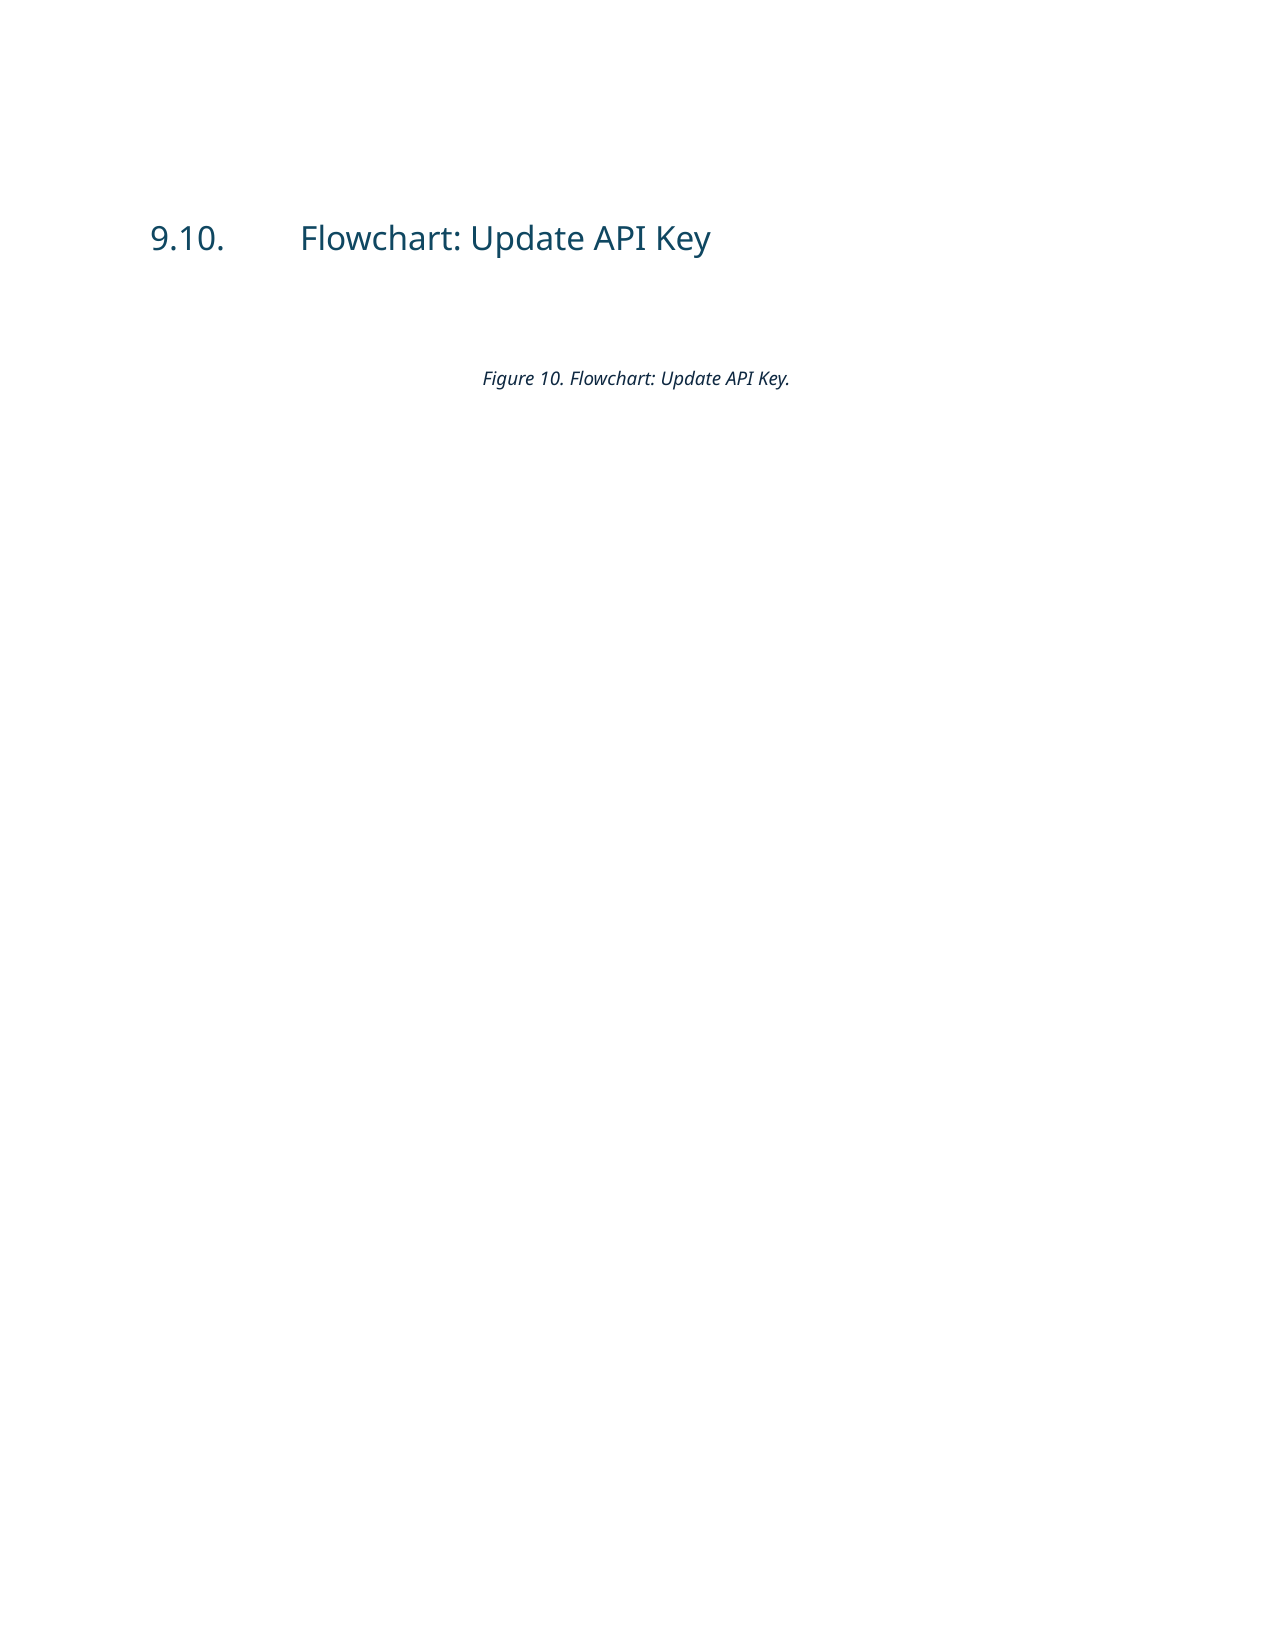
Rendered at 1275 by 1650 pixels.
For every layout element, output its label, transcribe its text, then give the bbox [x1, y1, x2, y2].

text Figure 10. Flowchart: Update API Key. [150, 366, 1125, 391]
subtitle Flowchart: Update API Key [150, 215, 1125, 260]
